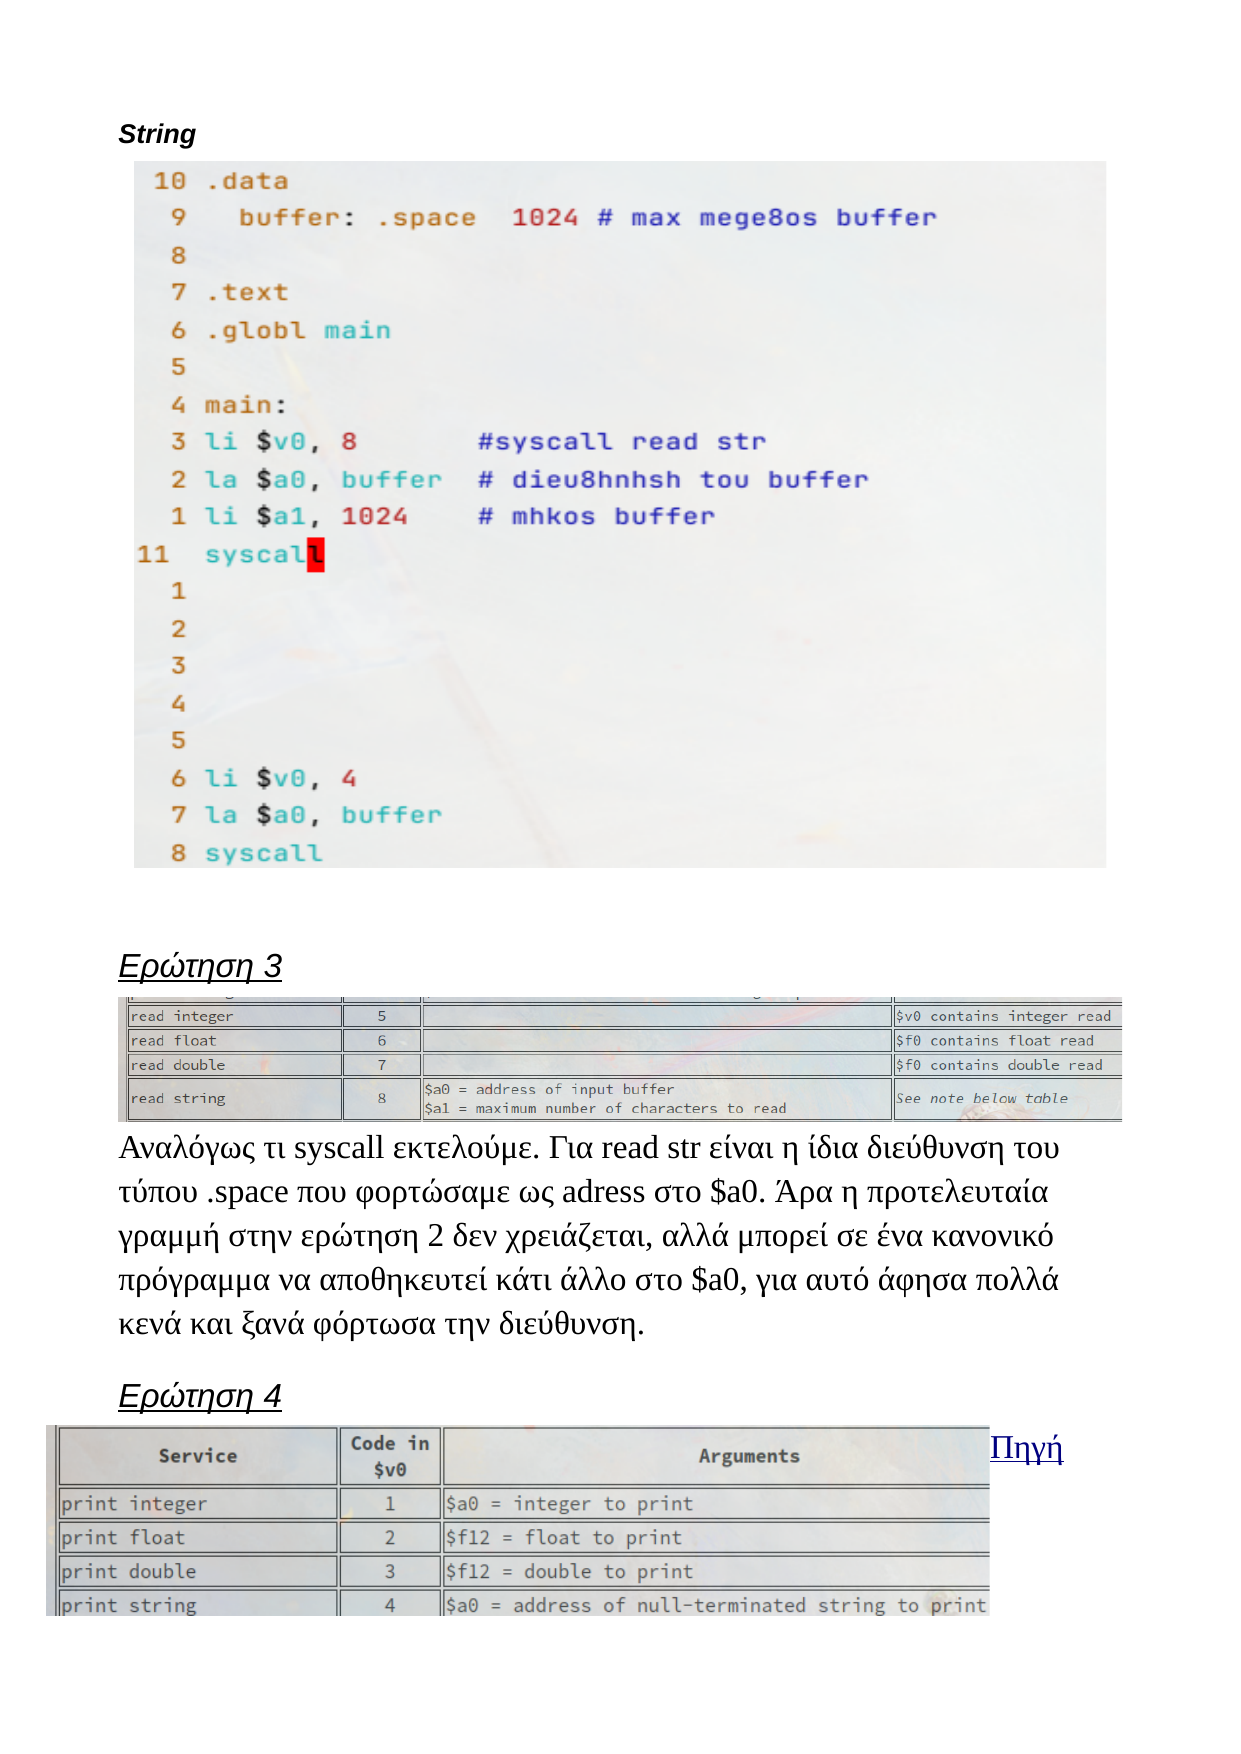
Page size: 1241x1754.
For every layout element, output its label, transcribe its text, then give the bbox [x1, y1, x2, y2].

subtitle Ερώτηση 3 [118, 946, 1122, 985]
picture [46, 1425, 990, 1616]
text Πηγή [990, 1427, 1122, 1466]
picture [118, 997, 1123, 1122]
subtitle Ερώτηση 4 [118, 1376, 1122, 1415]
text Αναλόγως τι syscall εκτελούμε. Για read str είναι η ίδια διεύθυνση του τύπου .space που φορτώσαμε ως adress στο $a0. Άρα η προτελευταία γραμμή στην ερώτηση 2 δεν χρειάζεται, αλλά μπορεί σε ένα κανονικό πρόγραμμα να αποθηκευτεί κάτι άλλο στο $a0, για αυτό άφησα πολλά κενά και ξανά φόρτωσα την διεύθυνση. [118, 1122, 1122, 1342]
picture [134, 161, 1107, 868]
subtitle String [118, 118, 1122, 149]
